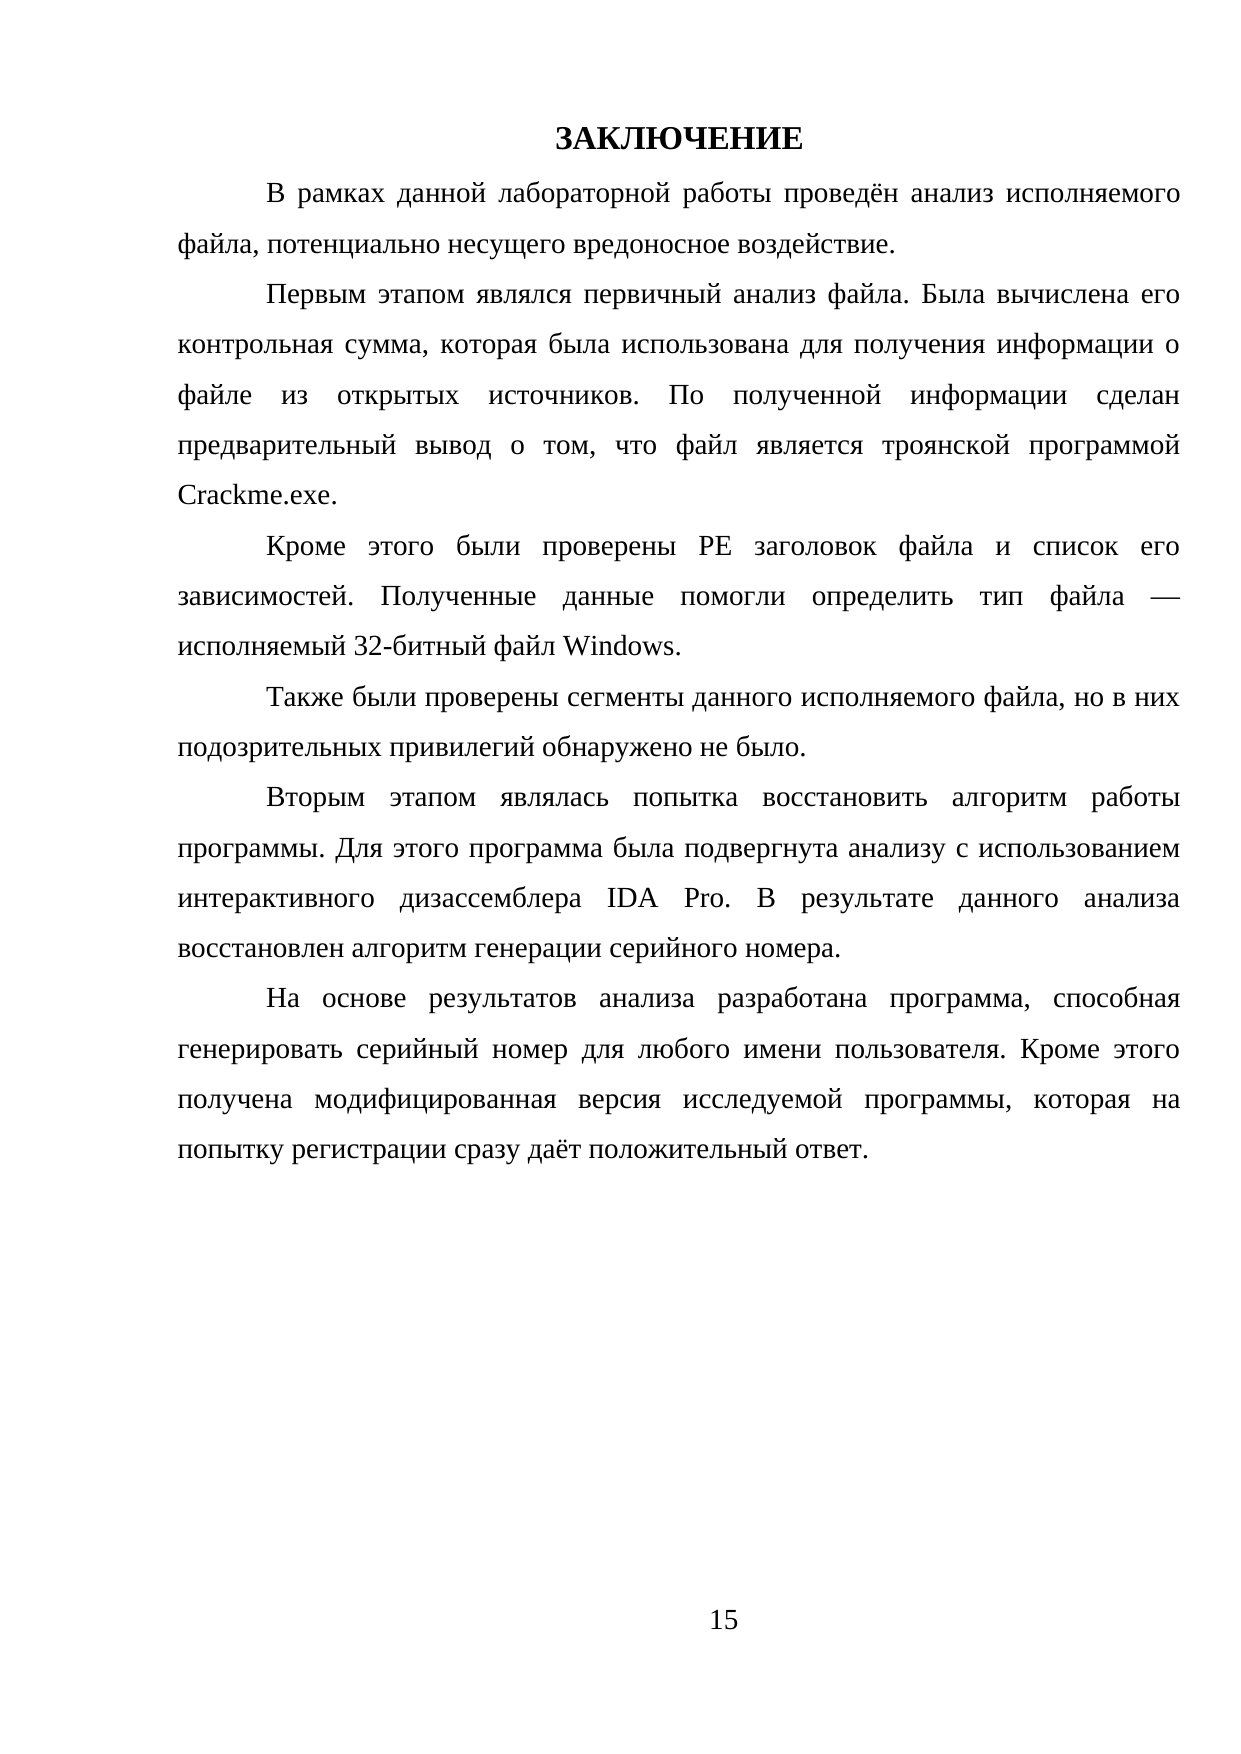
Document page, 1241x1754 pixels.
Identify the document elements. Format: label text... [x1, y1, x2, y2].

text На основе результатов анализа разработана программа, способная генерировать серийный номер для любого имени пользователя. Кроме этого получена модифицированная версия исследуемой программы, которая на попытку регистрации сразу даёт положительный ответ. [177, 981, 1181, 1165]
text Также были проверены сегменты данного исполняемого файла, но в них подозрительных привилегий обнаружено не было. [177, 679, 1181, 763]
subtitle ЗАКЛЮЧЕНИЕ [177, 118, 1181, 156]
text Кроме этого были проверены PE заголовок файла и список его зависимостей. Полученные данные помогли определить тип файла — исполняемый 32-битный файл Windows. [177, 528, 1181, 662]
text Первым этапом являлся первичный анализ файла. Была вычислена его контрольная сумма, которая была использована для получения информации о файле из открытых источников. По полученной информации сделан предварительный вывод о том, что файл является троянской программой Crackme.exe. [177, 276, 1181, 511]
text Вторым этапом являлась попытка восстановить алгоритм работы программы. Для этого программа была подвергнута анализу с использованием интерактивного дизассемблера IDA Pro. В результате данного анализа восстановлен алгоритм генерации серийного номера. [177, 779, 1181, 964]
text В рамках данной лабораторной работы проведён анализ исполняемого файла, потенциально несущего вредоносное воздействие. [177, 176, 1181, 259]
